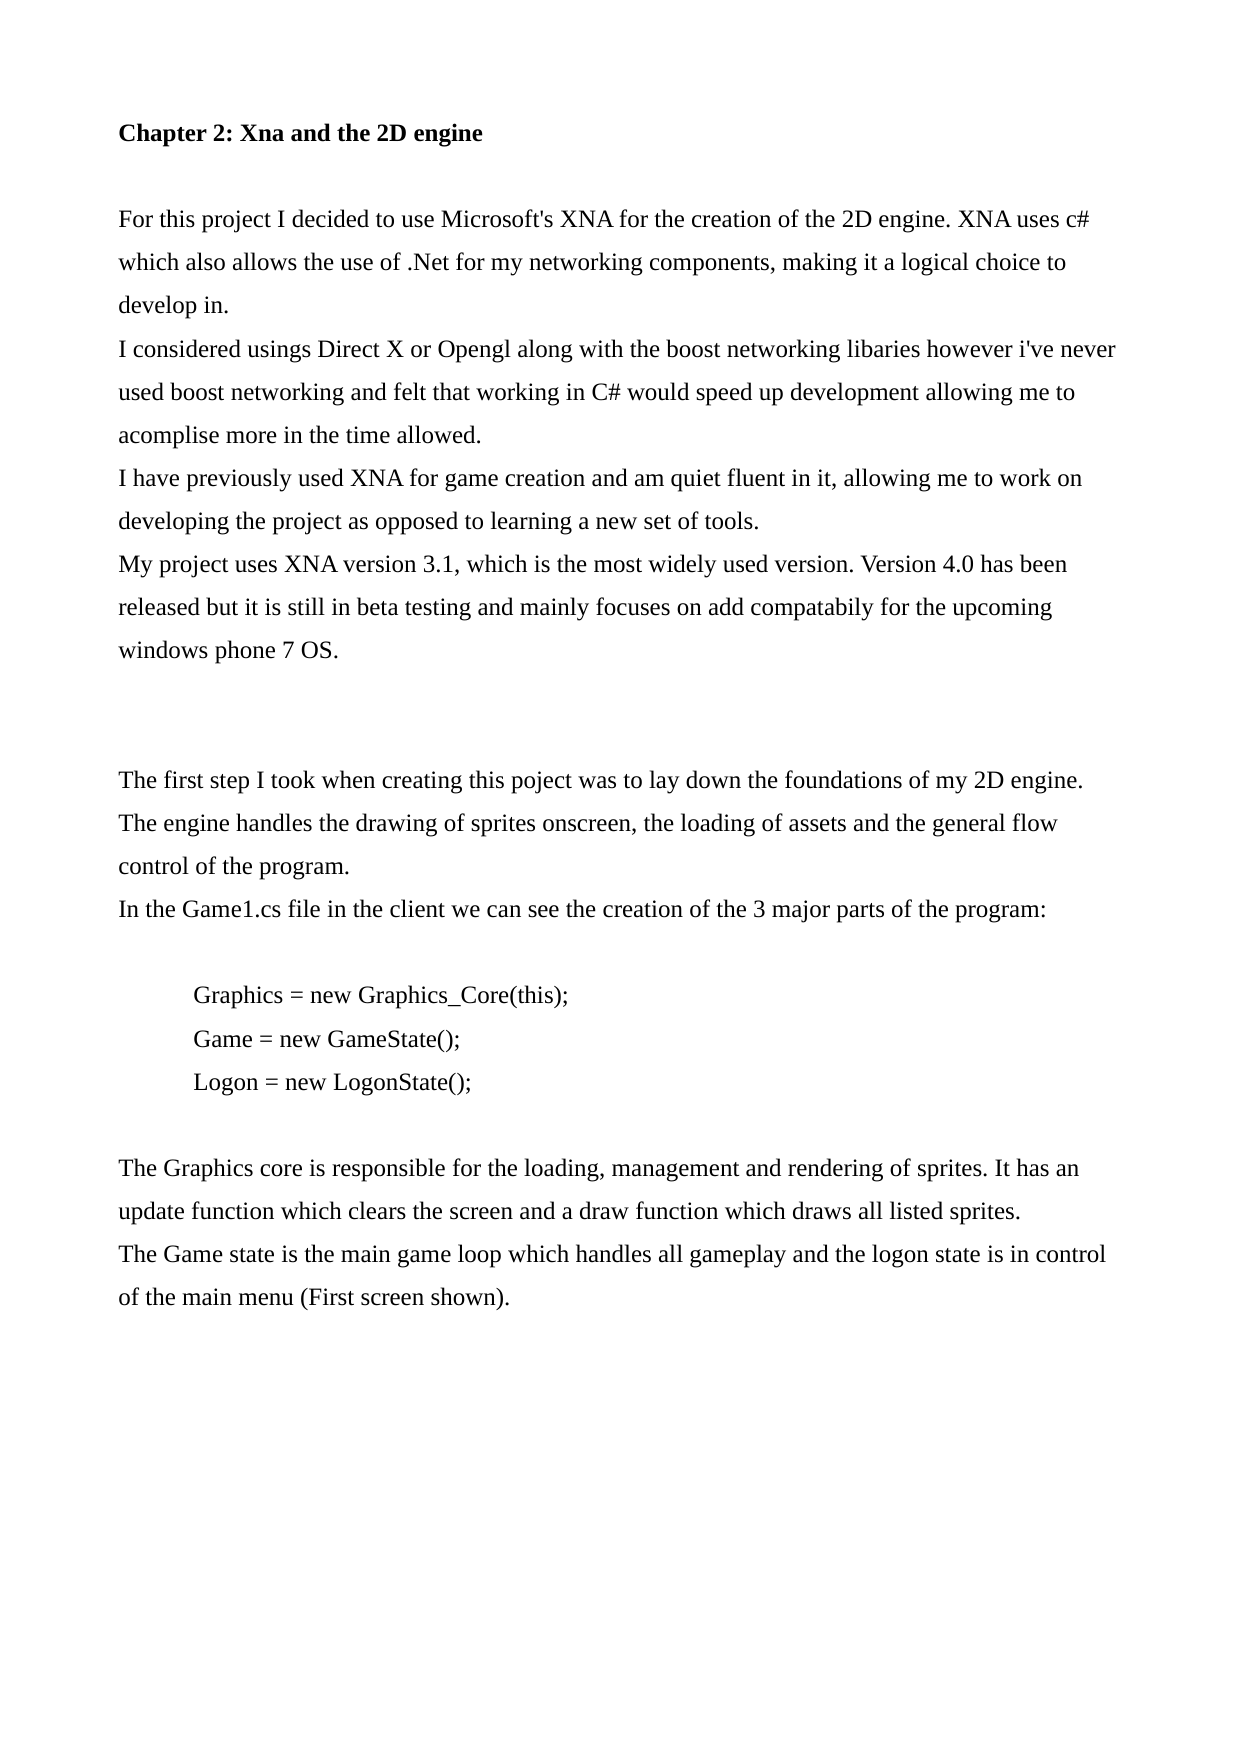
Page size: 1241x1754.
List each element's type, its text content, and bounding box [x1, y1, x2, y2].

text Logon = new LogonState(); [118, 1067, 1122, 1139]
text The Game state is the main game loop which handles all gameplay and the logon state is in control of the main menu (First screen shown). [118, 1239, 1122, 1311]
text Game = new GameState(); [118, 1024, 1122, 1052]
text The first step I took when creating this poject was to lay down the foundations of my 2D engine. The engine handles the drawing of sprites onscreen, the loading of assets and the general flow control of the program. [118, 765, 1122, 880]
text Graphics = new Graphics_Core(this); [118, 981, 1122, 1009]
text I considered usings Direct X or Opengl along with the boost networking libaries however i've never used boost networking and felt that working in C# would speed up development allowing me to acomplise more in the time allowed. I have previously used XNA for game creation and am quiet fluent in it, allowing me to work on developing the project as opposed to learning a new set of tools. [118, 334, 1122, 535]
text Chapter 2: Xna and the 2D engine For this project I decided to use Microsoft's XNA for the creation of the 2D engine. XNA uses c# which also allows the use of .Net for my networking components, making it a logical choice to develop in. [118, 118, 1122, 319]
text My project uses XNA version 3.1, which is the most widely used version. Version 4.0 has been released but it is still in beta testing and mainly focuses on add compatabily for the upcoming windows phone 7 OS. [118, 549, 1122, 664]
text In the Game1.cs file in the client we can see the creation of the 3 major parts of the program: [118, 894, 1122, 966]
text The Graphics core is responsible for the loading, management and rendering of sprites. It has an update function which clears the screen and a draw function which draws all listed sprites. [118, 1153, 1122, 1225]
